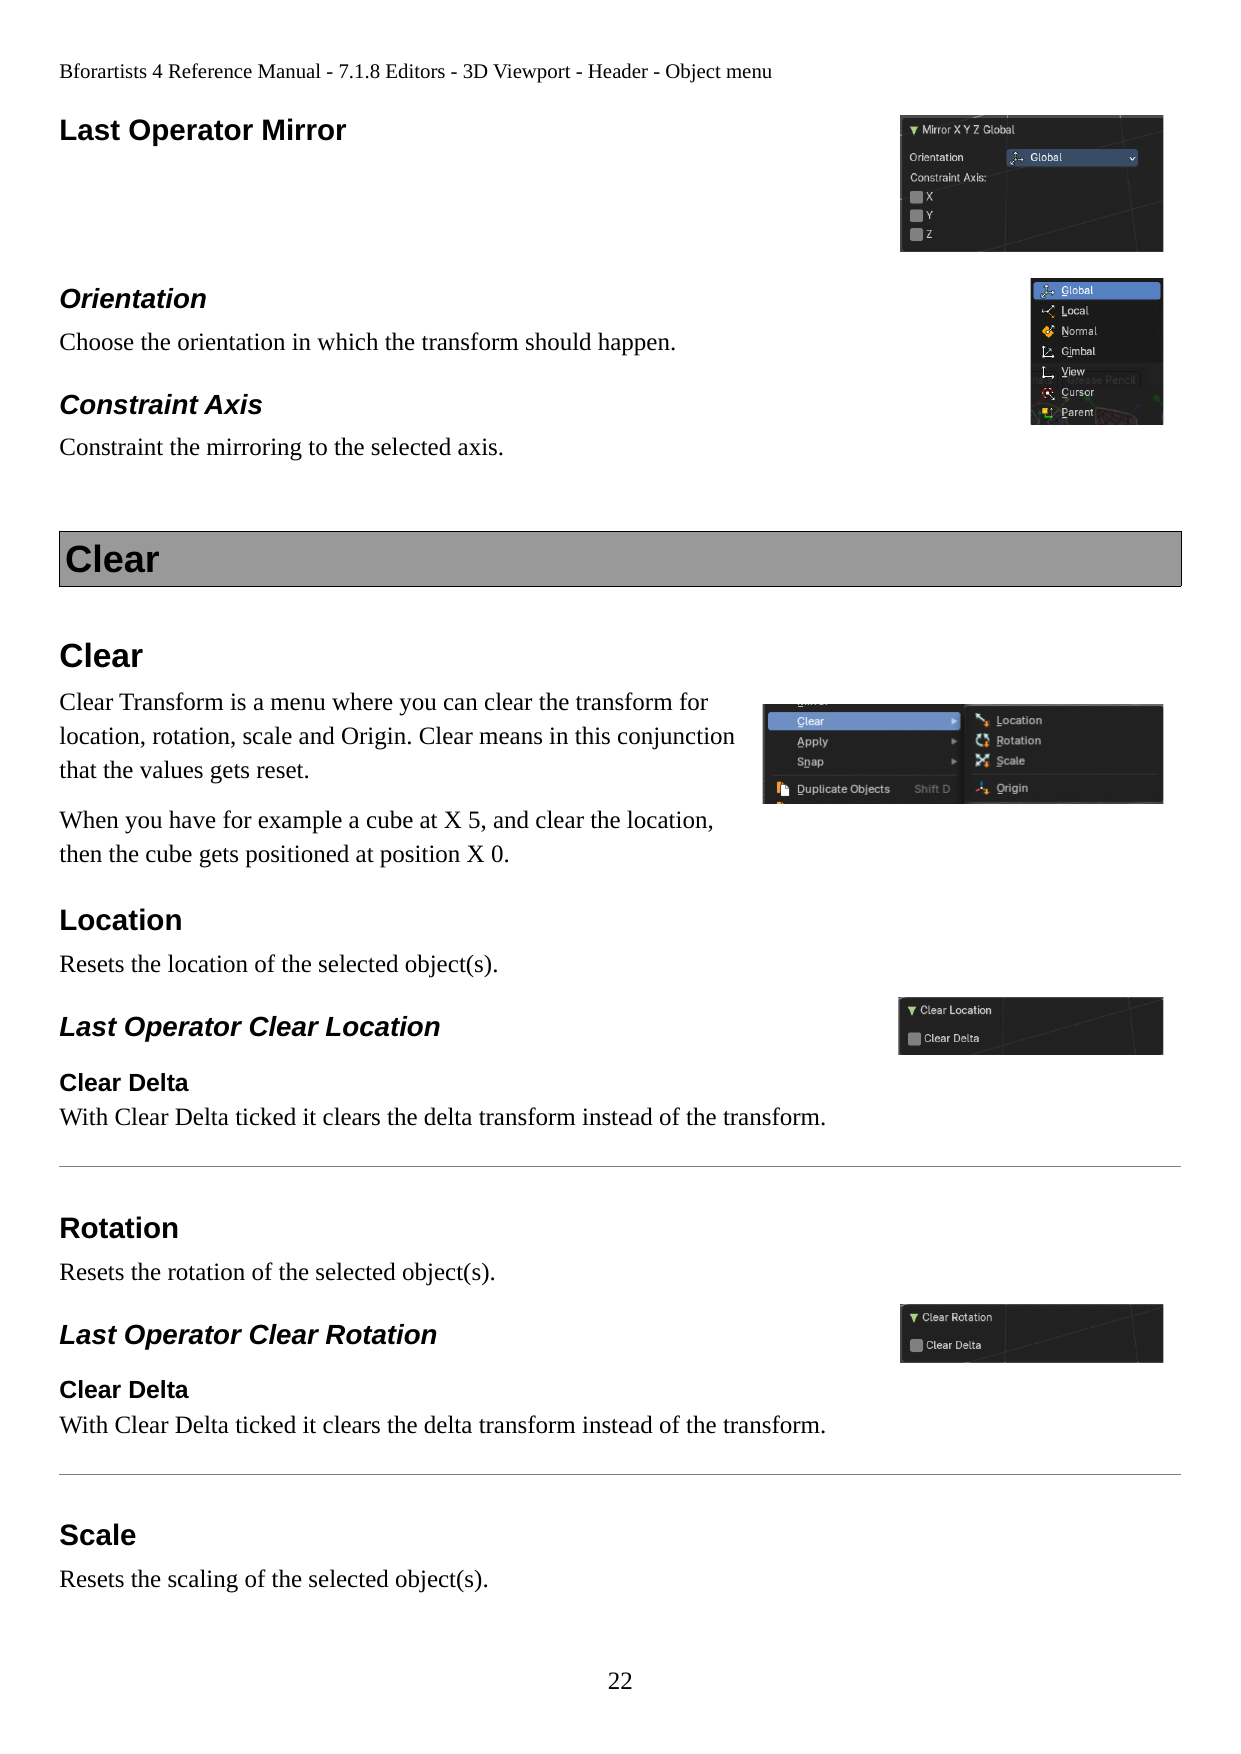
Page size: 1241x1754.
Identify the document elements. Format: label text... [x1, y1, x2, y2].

picture [898, 997, 1164, 1055]
text Resets the location of the selected object(s). [59, 949, 1181, 978]
picture [1030, 278, 1164, 425]
subtitle Rotation [59, 1210, 1181, 1244]
text Constraint the mirroring to the selected axis. [59, 432, 1181, 461]
text With Clear Delta ticked it clears the delta transform instead of the transform. [59, 1102, 1181, 1131]
text Clear Transform is a menu where you can clear the transform for location, rotation, scale and Origin. Clear means in this conjunction that the values gets reset. [59, 687, 1181, 784]
subtitle [1164, 282, 1181, 314]
subtitle [1164, 388, 1181, 420]
text Resets the scaling of the selected object(s). [59, 1564, 1181, 1593]
subtitle Last Operator Mirror [59, 113, 1181, 147]
subtitle Last Operator Clear Rotation [59, 1318, 900, 1350]
subtitle Last Operator Clear Location [59, 1011, 898, 1043]
table_header Clear [60, 532, 1181, 586]
picture [762, 704, 1164, 804]
picture [900, 1304, 1164, 1363]
subtitle Clear [59, 636, 1181, 674]
text Choose the orientation in which the transform should happen. [59, 327, 1030, 355]
subtitle Scale [59, 1518, 1181, 1552]
text With Clear Delta ticked it clears the delta transform instead of the transform. [59, 1410, 1181, 1439]
text When you have for example a cube at X 5, and clear the location, then the cube gets positioned at position X 0. [59, 805, 1181, 868]
subtitle Location [59, 903, 1181, 937]
subtitle Orientation [59, 282, 1030, 314]
subtitle Constraint Axis [59, 388, 1030, 420]
subtitle Clear Delta [59, 1375, 1181, 1404]
subtitle Clear Delta [59, 1068, 1181, 1096]
picture [900, 115, 1164, 252]
text Resets the rotation of the selected object(s). [59, 1257, 1181, 1286]
